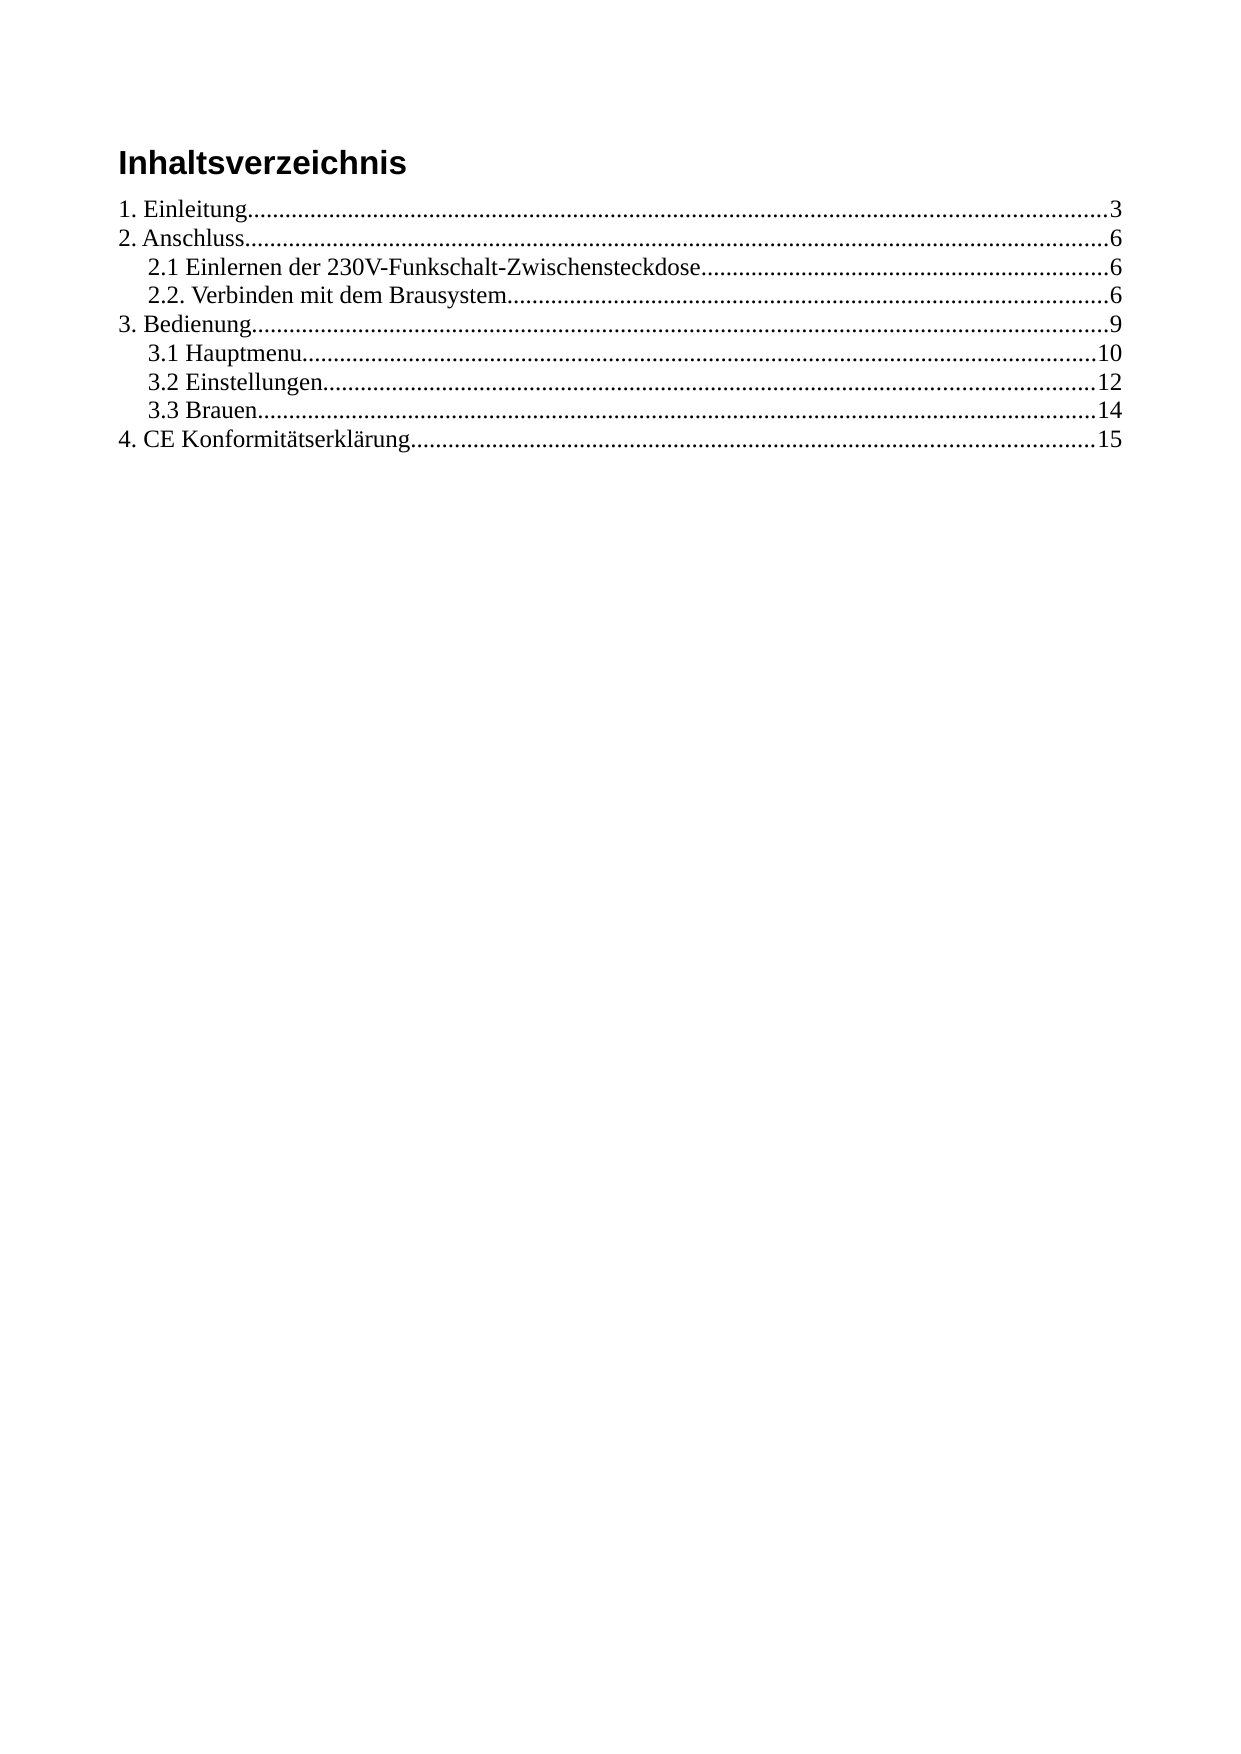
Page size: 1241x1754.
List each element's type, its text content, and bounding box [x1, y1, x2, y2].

text 2.2. Verbinden mit dem Brausystem 6 [148, 280, 1122, 309]
text 1. Einleitung 3 [118, 194, 1122, 223]
text 3.1 Hauptmenu 10 [148, 338, 1122, 367]
text 3.2 Einstellungen 12 [148, 367, 1122, 395]
text 3.3 Brauen 14 [148, 395, 1122, 424]
text 3. Bedienung 9 [118, 309, 1122, 338]
text 4. CE Konformitätserklärung 15 [118, 424, 1122, 453]
subtitle Inhaltsverzeichnis [118, 143, 1122, 182]
text 2. Anschluss 6 [118, 223, 1122, 252]
text 2.1 Einlernen der 230V-Funkschalt-Zwischensteckdose 6 [148, 252, 1122, 280]
